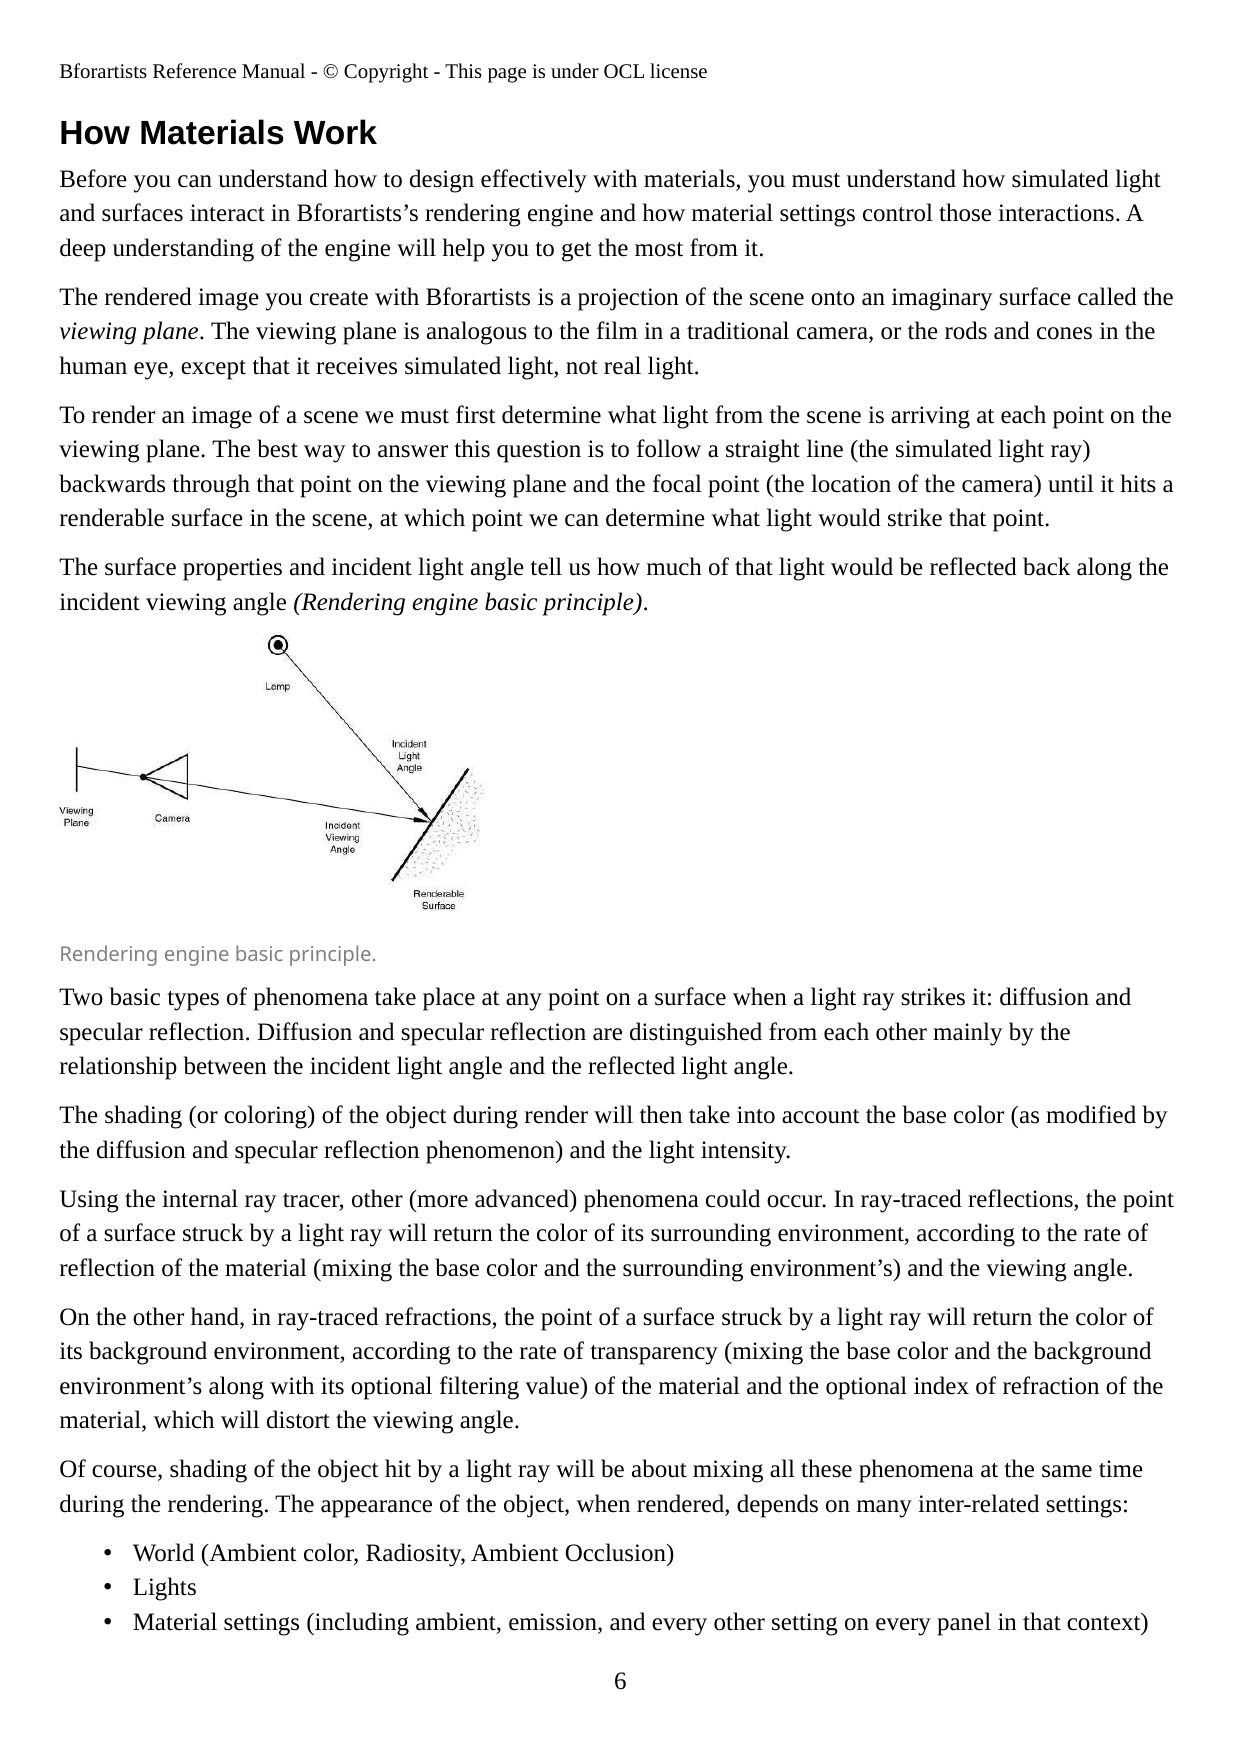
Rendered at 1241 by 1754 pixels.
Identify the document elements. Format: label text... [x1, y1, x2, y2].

list Lights [103, 1572, 1181, 1601]
text Rendering engine basic principle. [59, 936, 1181, 968]
text The surface properties and incident light angle tell us how much of that light would be reflected back along the incident viewing angle (Rendering engine basic principle). [59, 552, 1181, 616]
text Of course, shading of the object hit by a light ray will be about mixing all these phenomena at the same time during the rendering. The appearance of the object, when rendered, depends on many inter-related settings: [59, 1454, 1181, 1517]
subtitle How Materials Work [59, 113, 1181, 151]
text The rendered image you create with Bforartists is a projection of the scene onto an imaginary surface called the viewing plane. The viewing plane is analogous to the film in a traditional camera, or the rods and cones in the human eye, except that it receives simulated light, not real light. [59, 282, 1181, 379]
picture [59, 635, 487, 911]
text On the other hand, in ray-traced refractions, the point of a surface struck by a light ray will return the color of its background environment, according to the rate of transparency (mixing the base color and the background environment’s along with its optional filtering value) of the material and the optional index of refraction of the material, which will distort the viewing angle. [59, 1302, 1181, 1434]
text Using the internal ray tracer, other (more advanced) phenomena could occur. In ray-traced reflections, the point of a surface struck by a light ray will return the color of its surrounding environment, according to the rate of reflection of the material (mixing the base color and the surrounding environment’s) and the viewing angle. [59, 1184, 1181, 1281]
text Before you can understand how to design effectively with materials, you must understand how simulated light and surfaces interact in Bforartists’s rendering engine and how material settings control those interactions. A deep understanding of the engine will help you to get the most from it. [59, 164, 1181, 261]
list Material settings (including ambient, emission, and every other setting on every panel in that context) [103, 1607, 1181, 1636]
text To render an image of a scene we must first determine what light from the scene is arriving at each point on the viewing plane. The best way to answer this question is to follow a straight line (the simulated light ray) backwards through that point on the viewing plane and the focal point (the location of the camera) until it hits a renderable surface in the scene, at which point we can determine what light would strike that point. [59, 400, 1181, 532]
text The shading (or coloring) of the object during render will then take into account the base color (as modified by the diffusion and specular reflection phenomenon) and the light intensity. [59, 1100, 1181, 1163]
list World (Ambient color, Radiosity, Ambient Occlusion) [103, 1538, 1181, 1567]
text Two basic types of phenomena take place at any point on a surface when a light ray strikes it: diffusion and specular reflection. Diffusion and specular reflection are distinguished from each other mainly by the relationship between the incident light angle and the reflected light angle. [59, 982, 1181, 1080]
